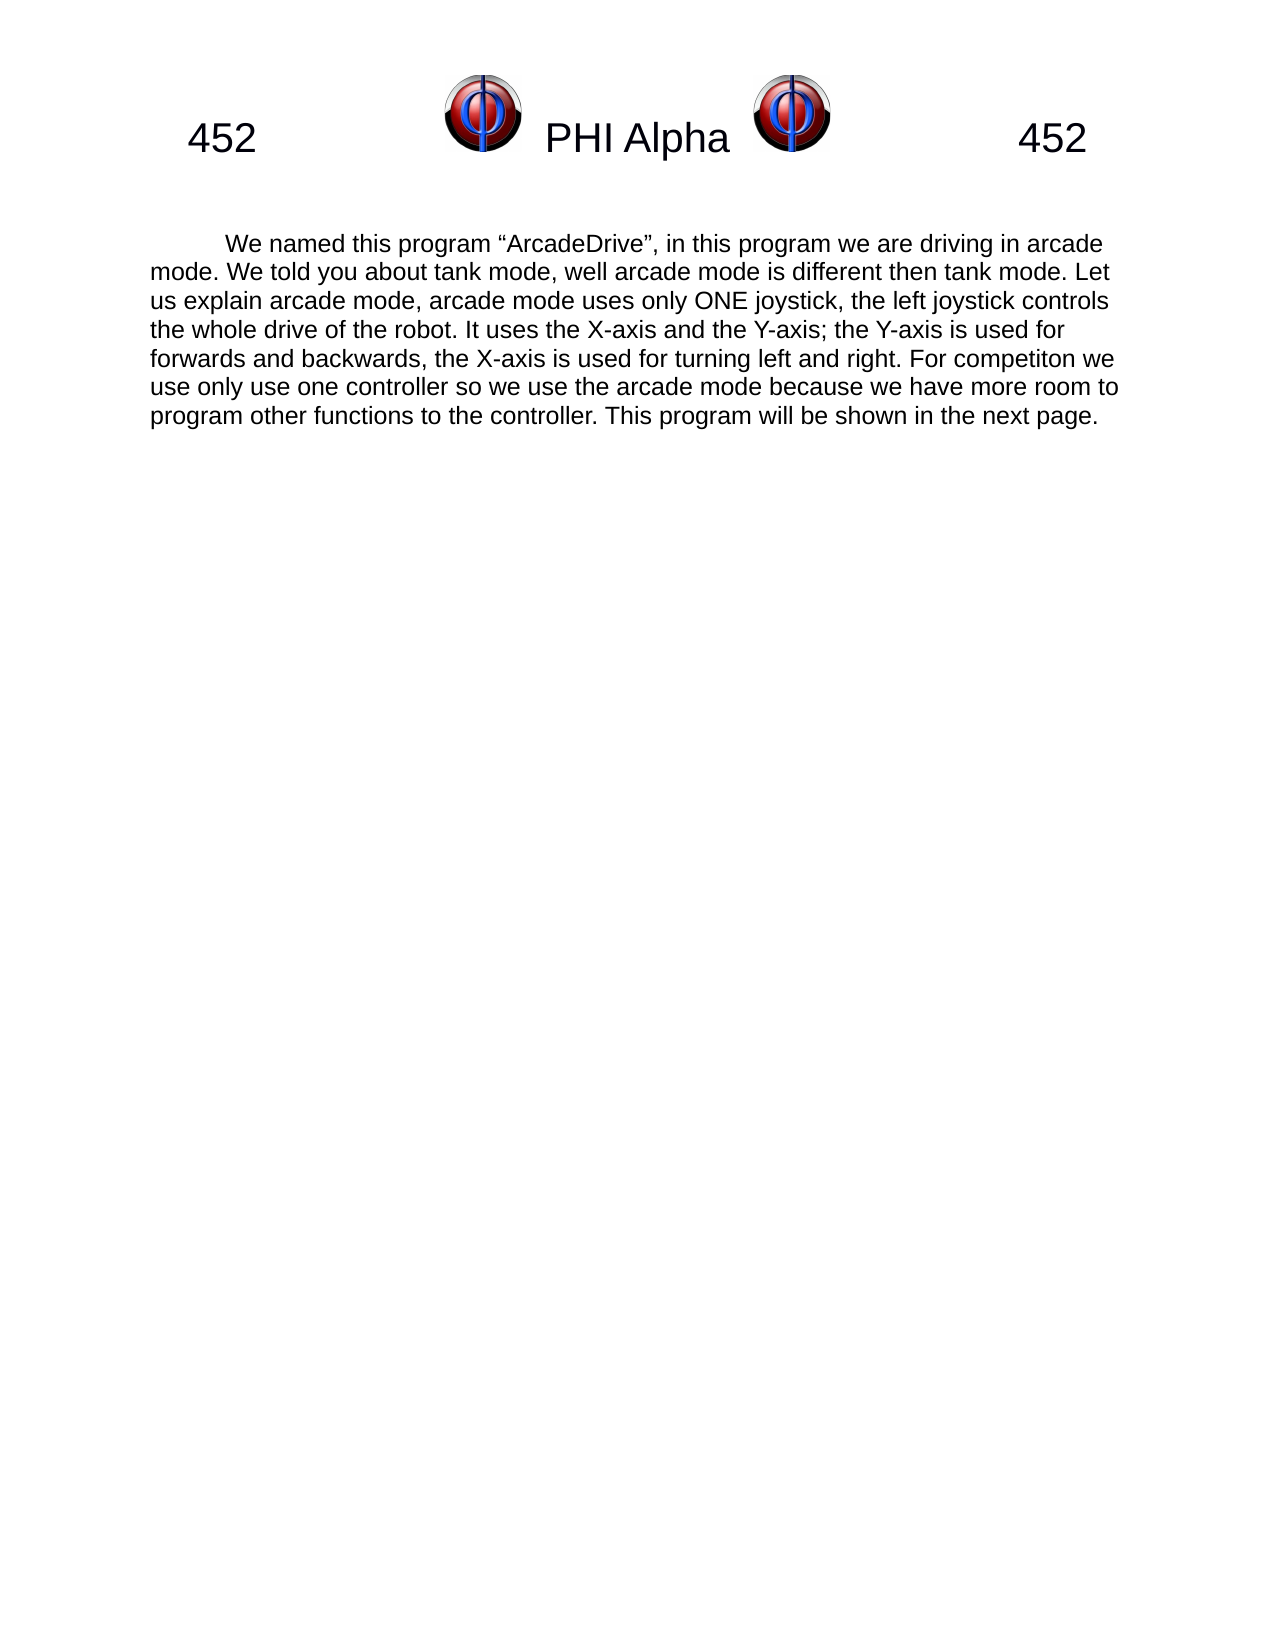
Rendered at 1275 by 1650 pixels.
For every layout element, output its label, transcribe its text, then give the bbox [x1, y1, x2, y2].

text We named this program “ArcadeDrive”, in this program we are driving in arcade mode. We told you about tank mode, well arcade mode is different then tank mode. Let us explain arcade mode, arcade mode uses only ONE joystick, the left joystick controls the whole drive of the robot. It uses the X-axis and the Y-axis; the Y-axis is used for forwards and backwards, the X-axis is used for turning left and right. For competiton we use only use one controller so we use the arcade mode because we have more room to program other functions to the controller. This program will be shown in the next page. [150, 228, 1125, 430]
picture [753, 75, 831, 152]
picture [444, 75, 522, 152]
